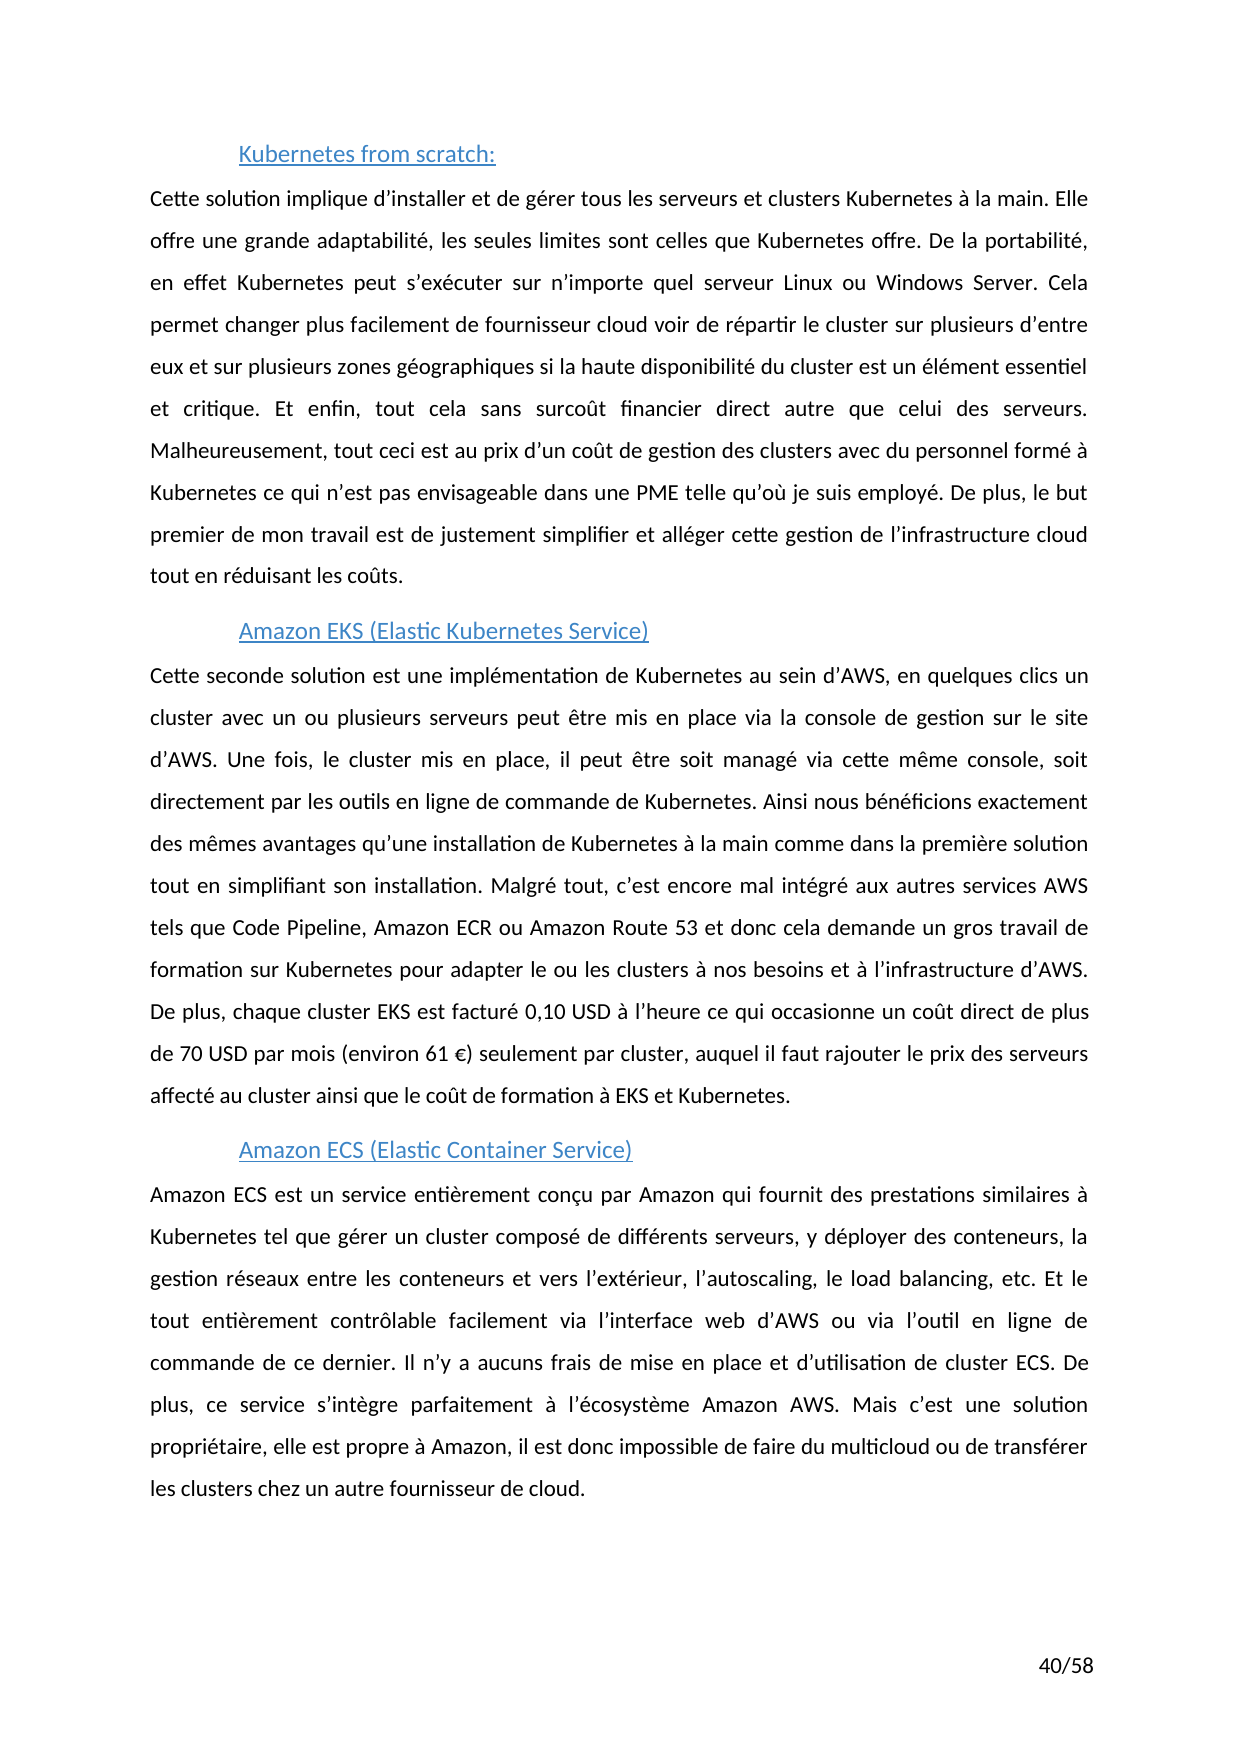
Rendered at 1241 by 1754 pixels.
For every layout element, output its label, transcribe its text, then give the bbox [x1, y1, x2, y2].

subtitle Kubernetes from scratch: [238, 138, 1090, 169]
text Cette solution implique d’installer et de gérer tous les serveurs et clusters Kubernetes à la main. Elle offre une grande adaptabilité, les seules limites sont celles que Kubernetes offre. De la portabilité, en effet Kubernetes peut s’exécuter sur n’importe quel serveur Linux ou Windows Server. Cela permet changer plus facilement de fournisseur cloud voir de répartir le cluster sur plusieurs d’entre eux et sur plusieurs zones géographiques si la haute disponibilité du cluster est un élément essentiel et critique. Et enfin, tout cela sans surcoût financier direct autre que celui des serveurs. Malheureusement, tout ceci est au prix d’un coût de gestion des clusters avec du personnel formé à Kubernetes ce qui n’est pas envisageable dans une PME telle qu’où je suis employé. De plus, le but premier de mon travail est de justement simplifier et alléger cette gestion de l’infrastructure cloud tout en réduisant les coûts. [150, 184, 1090, 590]
text Cette seconde solution est une implémentation de Kubernetes au sein d’AWS, en quelques clics un cluster avec un ou plusieurs serveurs peut être mis en place via la console de gestion sur le site d’AWS. Une fois, le cluster mis en place, il peut être soit managé via cette même console, soit directement par les outils en ligne de commande de Kubernetes. Ainsi nous bénéficions exactement des mêmes avantages qu’une installation de Kubernetes à la main comme dans la première solution tout en simplifiant son installation. Malgré tout, c’est encore mal intégré aux autres services AWS tels que Code Pipeline, Amazon ECR ou Amazon Route 53 et donc cela demande un gros travail de formation sur Kubernetes pour adapter le ou les clusters à nos besoins et à l’infrastructure d’AWS. De plus, chaque cluster EKS est facturé 0,10 USD à l’heure ce qui occasionne un coût direct de plus de 70 USD par mois (environ 61 €) seulement par cluster, auquel il faut rajouter le prix des serveurs affecté au cluster ainsi que le coût de formation à EKS et Kubernetes. [150, 661, 1090, 1109]
text Amazon ECS est un service entièrement conçu par Amazon qui fournit des prestations similaires à Kubernetes tel que gérer un cluster composé de différents serveurs, y déployer des conteneurs, la gestion réseaux entre les conteneurs et vers l’extérieur, l’autoscaling, le load balancing, etc. Et le tout entièrement contrôlable facilement via l’interface web d’AWS ou via l’outil en ligne de commande de ce dernier. Il n’y a aucuns frais de mise en place et d’utilisation de cluster ECS. De plus, ce service s’intègre parfaitement à l’écosystème Amazon AWS. Mais c’est une solution propriétaire, elle est propre à Amazon, il est donc impossible de faire du multicloud ou de transférer les clusters chez un autre fournisseur de cloud. [150, 1180, 1090, 1502]
subtitle Amazon ECS (Elastic Container Service) [238, 1135, 1090, 1165]
subtitle Amazon EKS (Elastic Kubernetes Service) [238, 615, 1090, 646]
